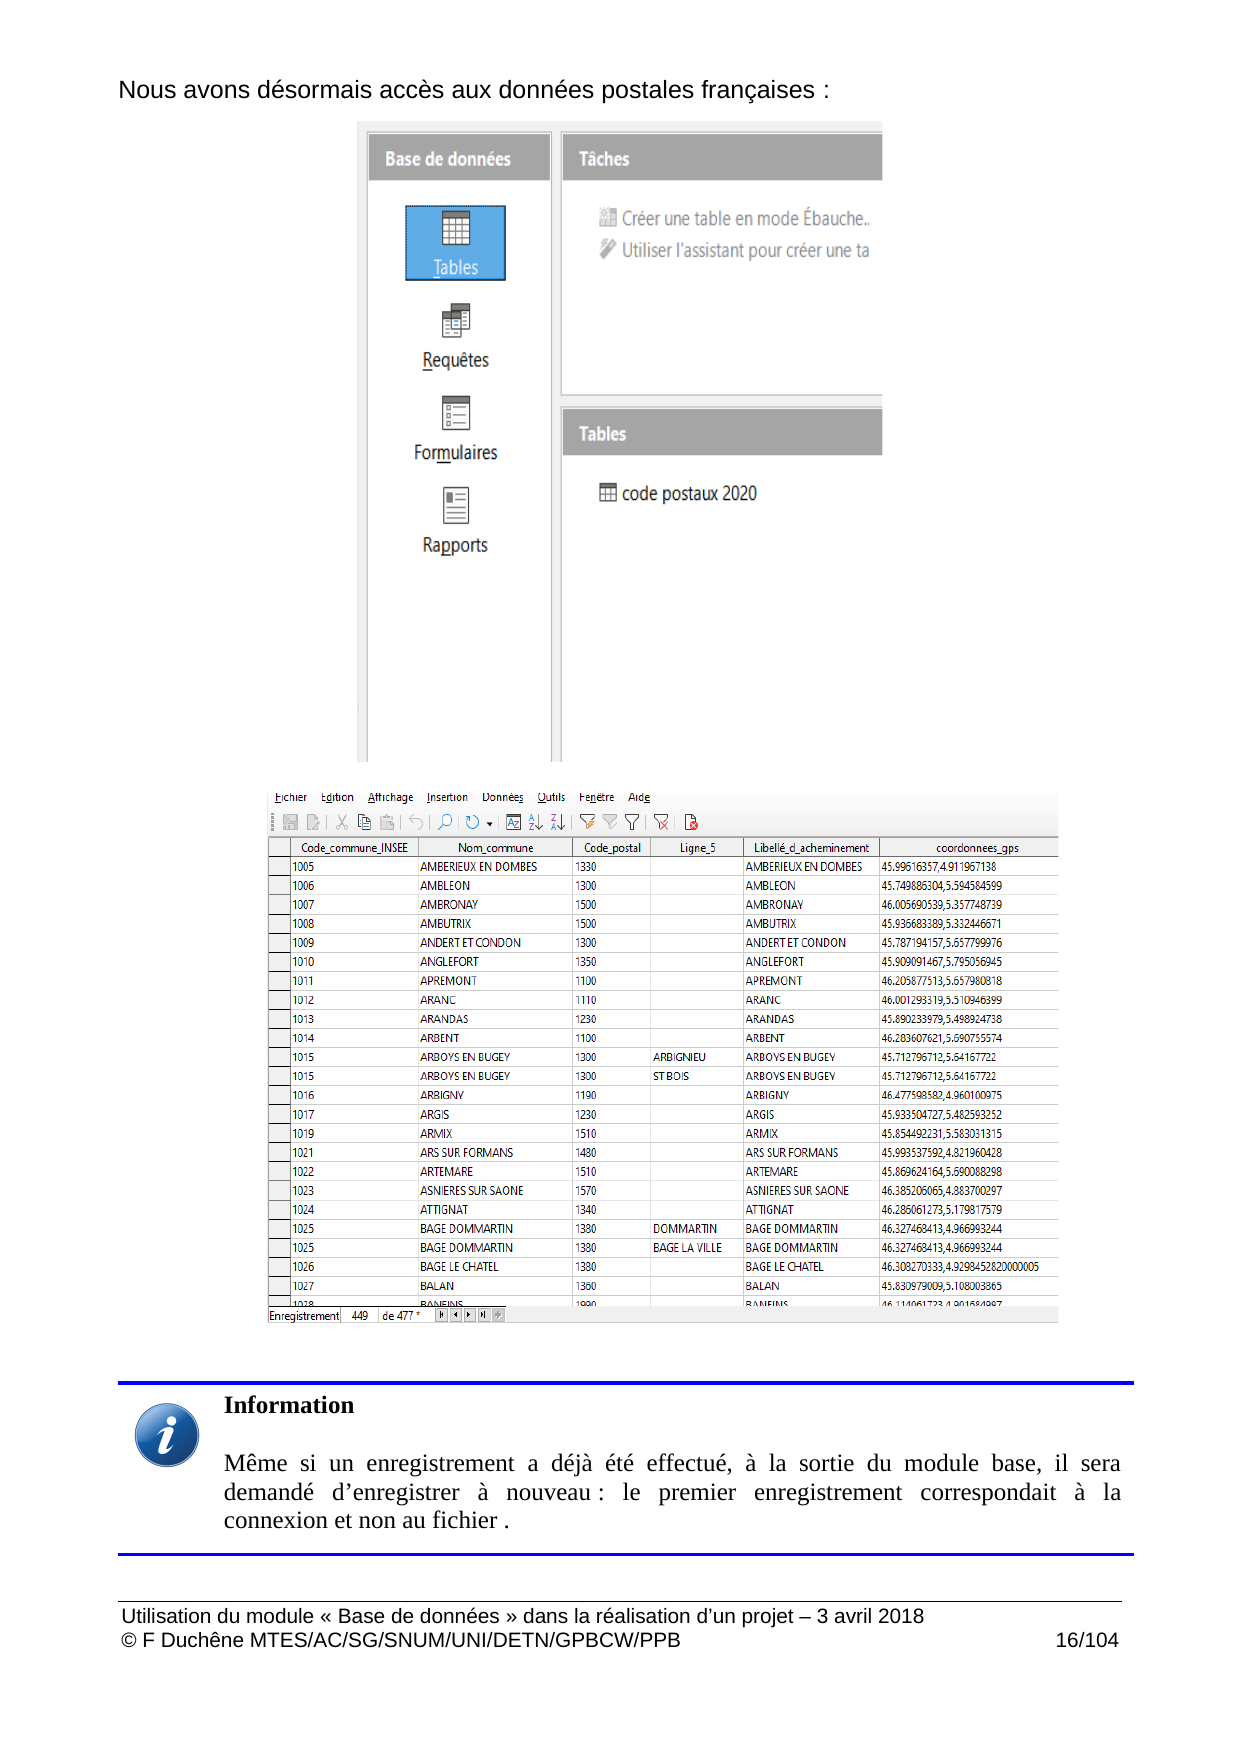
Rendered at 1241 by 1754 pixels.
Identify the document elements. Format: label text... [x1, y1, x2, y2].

picture [123, 1391, 213, 1480]
picture [357, 121, 883, 762]
table_header [118, 1385, 218, 1553]
picture [267, 793, 1059, 1323]
text Nous avons désormais accès aux données postales françaises : [118, 75, 1122, 104]
table_header Information Même si un enregistrement a déjà été effectué, à la sortie du module base, il sera demandé d’enregistrer à nouveau : le premier enregistrement correspondait à la connexion et non au fichier . [218, 1385, 1134, 1553]
